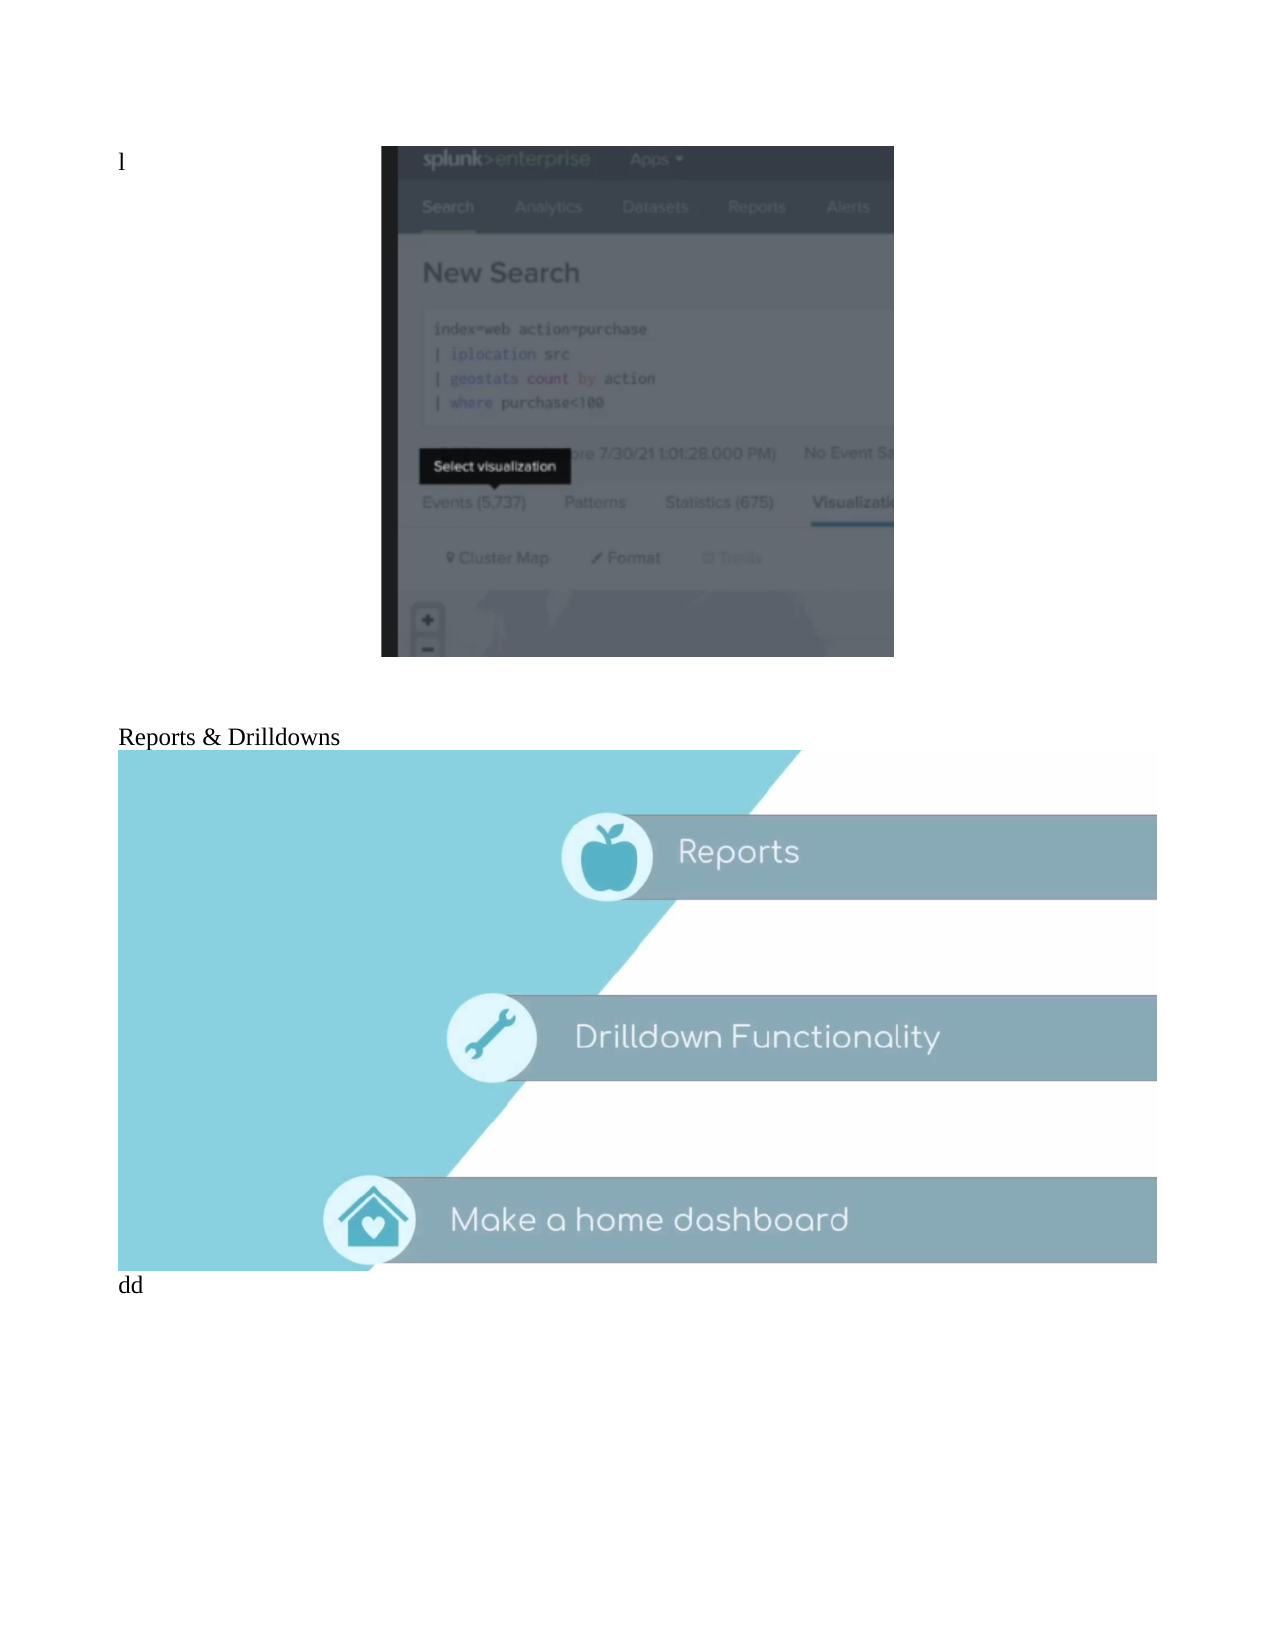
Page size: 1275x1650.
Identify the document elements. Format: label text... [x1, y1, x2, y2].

text l [118, 147, 381, 176]
picture [381, 146, 894, 657]
picture [118, 750, 1157, 1271]
text Reports & Drilldowns [118, 722, 1157, 750]
text [894, 147, 1157, 176]
text dd [118, 1271, 1157, 1299]
